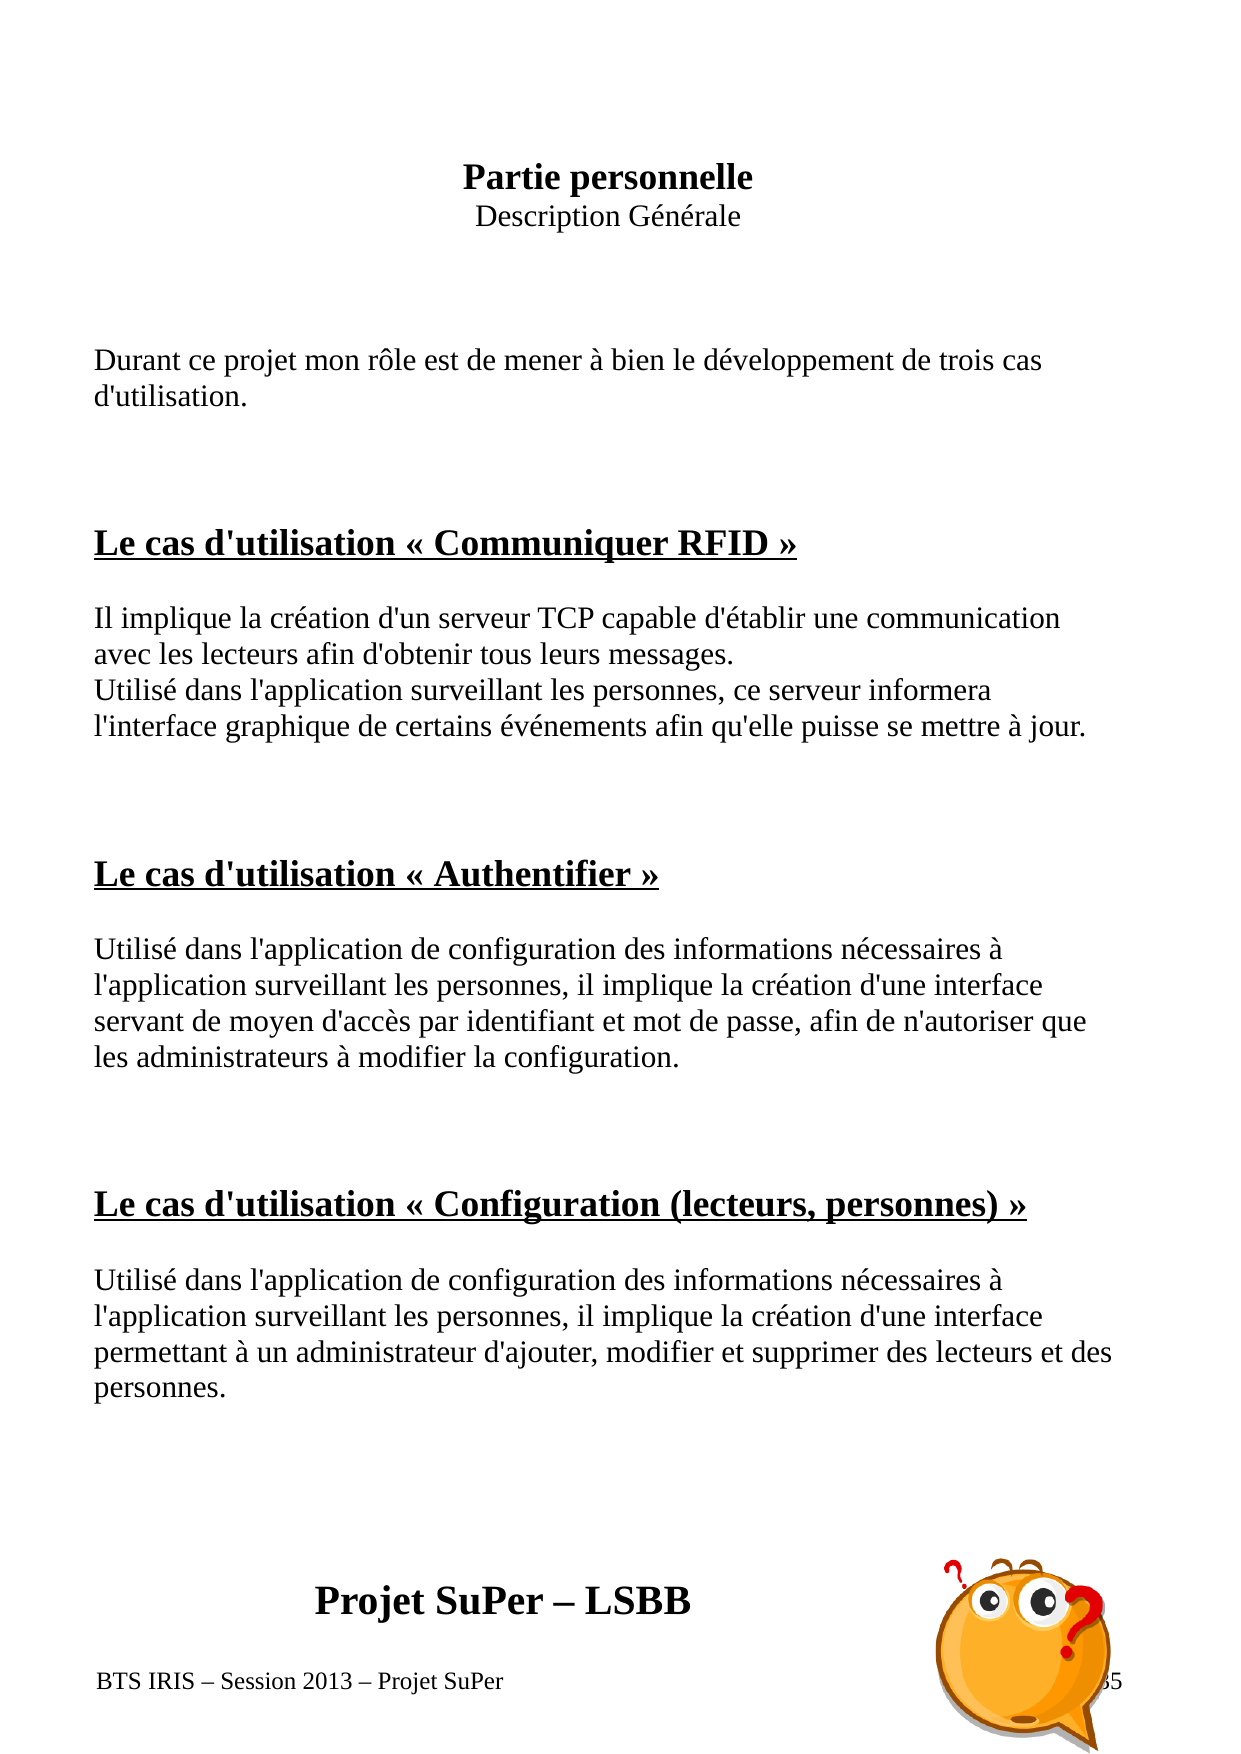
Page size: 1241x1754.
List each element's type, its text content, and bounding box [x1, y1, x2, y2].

text Utilisé dans l'application surveillant les personnes, ce serveur informera l'interface graphique de certains événements afin qu'elle puisse se mettre à jour. [94, 672, 1122, 743]
text Projet SuPer – LSBB [94, 1575, 919, 1623]
text Utilisé dans l'application de configuration des informations nécessaires à l'application surveillant les personnes, il implique la création d'une interface servant de moyen d'accès par identifiant et mot de passe, afin de n'autoriser que les administrateurs à modifier la configuration. [94, 930, 1122, 1074]
text Le cas d'utilisation « Authentifier » [94, 851, 1122, 894]
text Il implique la création d'un serveur TCP capable d'établir une communication avec les lecteurs afin d'obtenir tous leurs messages. [94, 600, 1122, 672]
text Description Générale [94, 197, 1122, 233]
list Le cas d'utilisation « Communiquer RFID » [94, 521, 1122, 564]
text Le cas d'utilisation « Configuration (lecteurs, personnes) » [94, 1182, 1122, 1225]
text Durant ce projet mon rôle est de mener à bien le développement de trois cas d'utilisation. [94, 341, 1122, 413]
picture [919, 1556, 1116, 1754]
text Partie personnelle [94, 154, 1122, 197]
text Utilisé dans l'application de configuration des informations nécessaires à l'application surveillant les personnes, il implique la création d'une interface permettant à un administrateur d'ajouter, modifier et supprimer des lecteurs et des personnes. [94, 1261, 1122, 1405]
